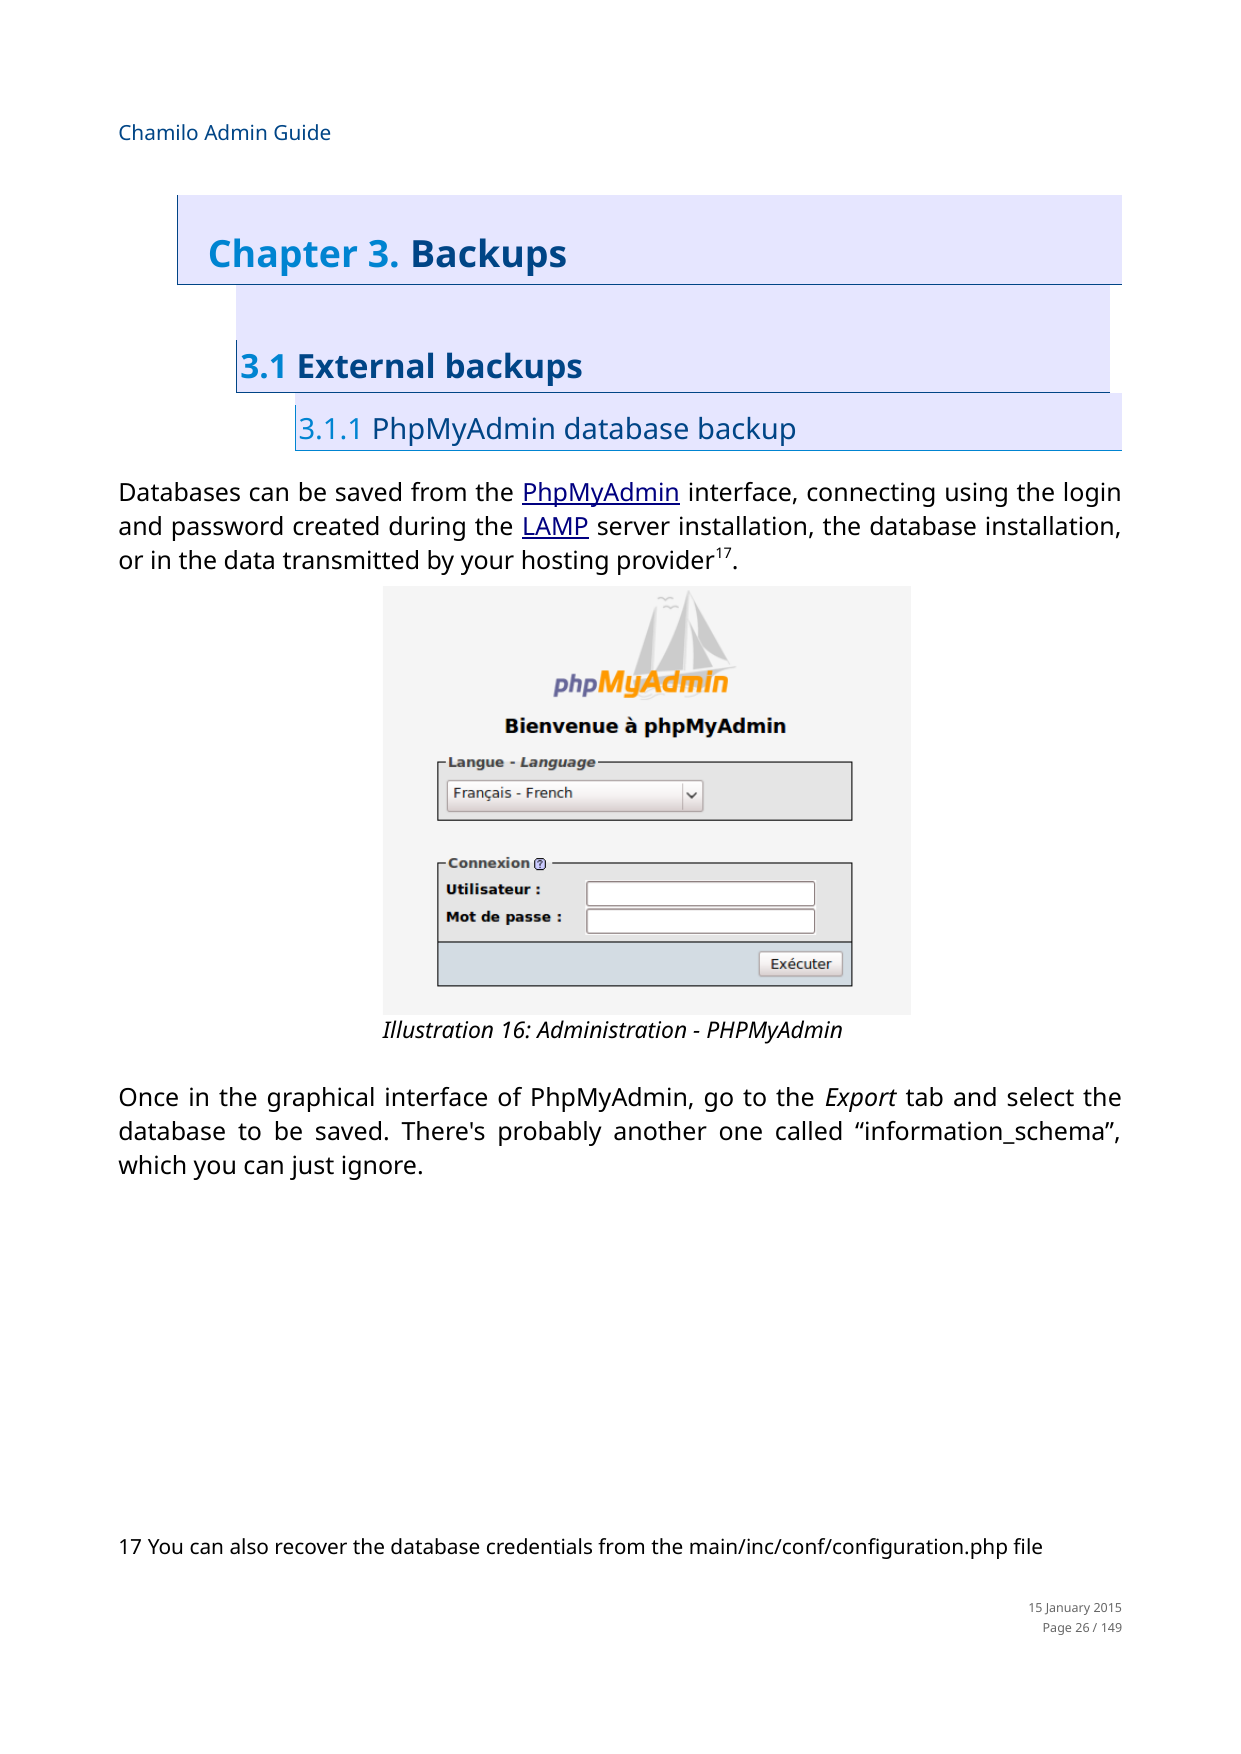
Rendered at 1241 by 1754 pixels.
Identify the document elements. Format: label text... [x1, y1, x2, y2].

text Illustration 16: Administration - PHPMyAdmin [383, 1015, 911, 1045]
subtitle PhpMyAdmin database backup [296, 405, 1122, 450]
text You can also recover the database credentials from the main/inc/conf/configuration.php file [118, 1532, 1122, 1561]
subtitle Backups [178, 195, 1122, 284]
picture [382, 586, 911, 1015]
text Databases can be saved from the PhpMyAdmin interface, connecting using the login and password created during the LAMP server installation, the database installation, or in the data transmitted by your hosting provider. [118, 474, 1122, 576]
subtitle External backups [237, 340, 1110, 392]
text Once in the graphical interface of PhpMyAdmin, go to the Export tab and select the database to be saved. There's probably another one called “information_schema”, which you can just ignore. [118, 1079, 1122, 1182]
